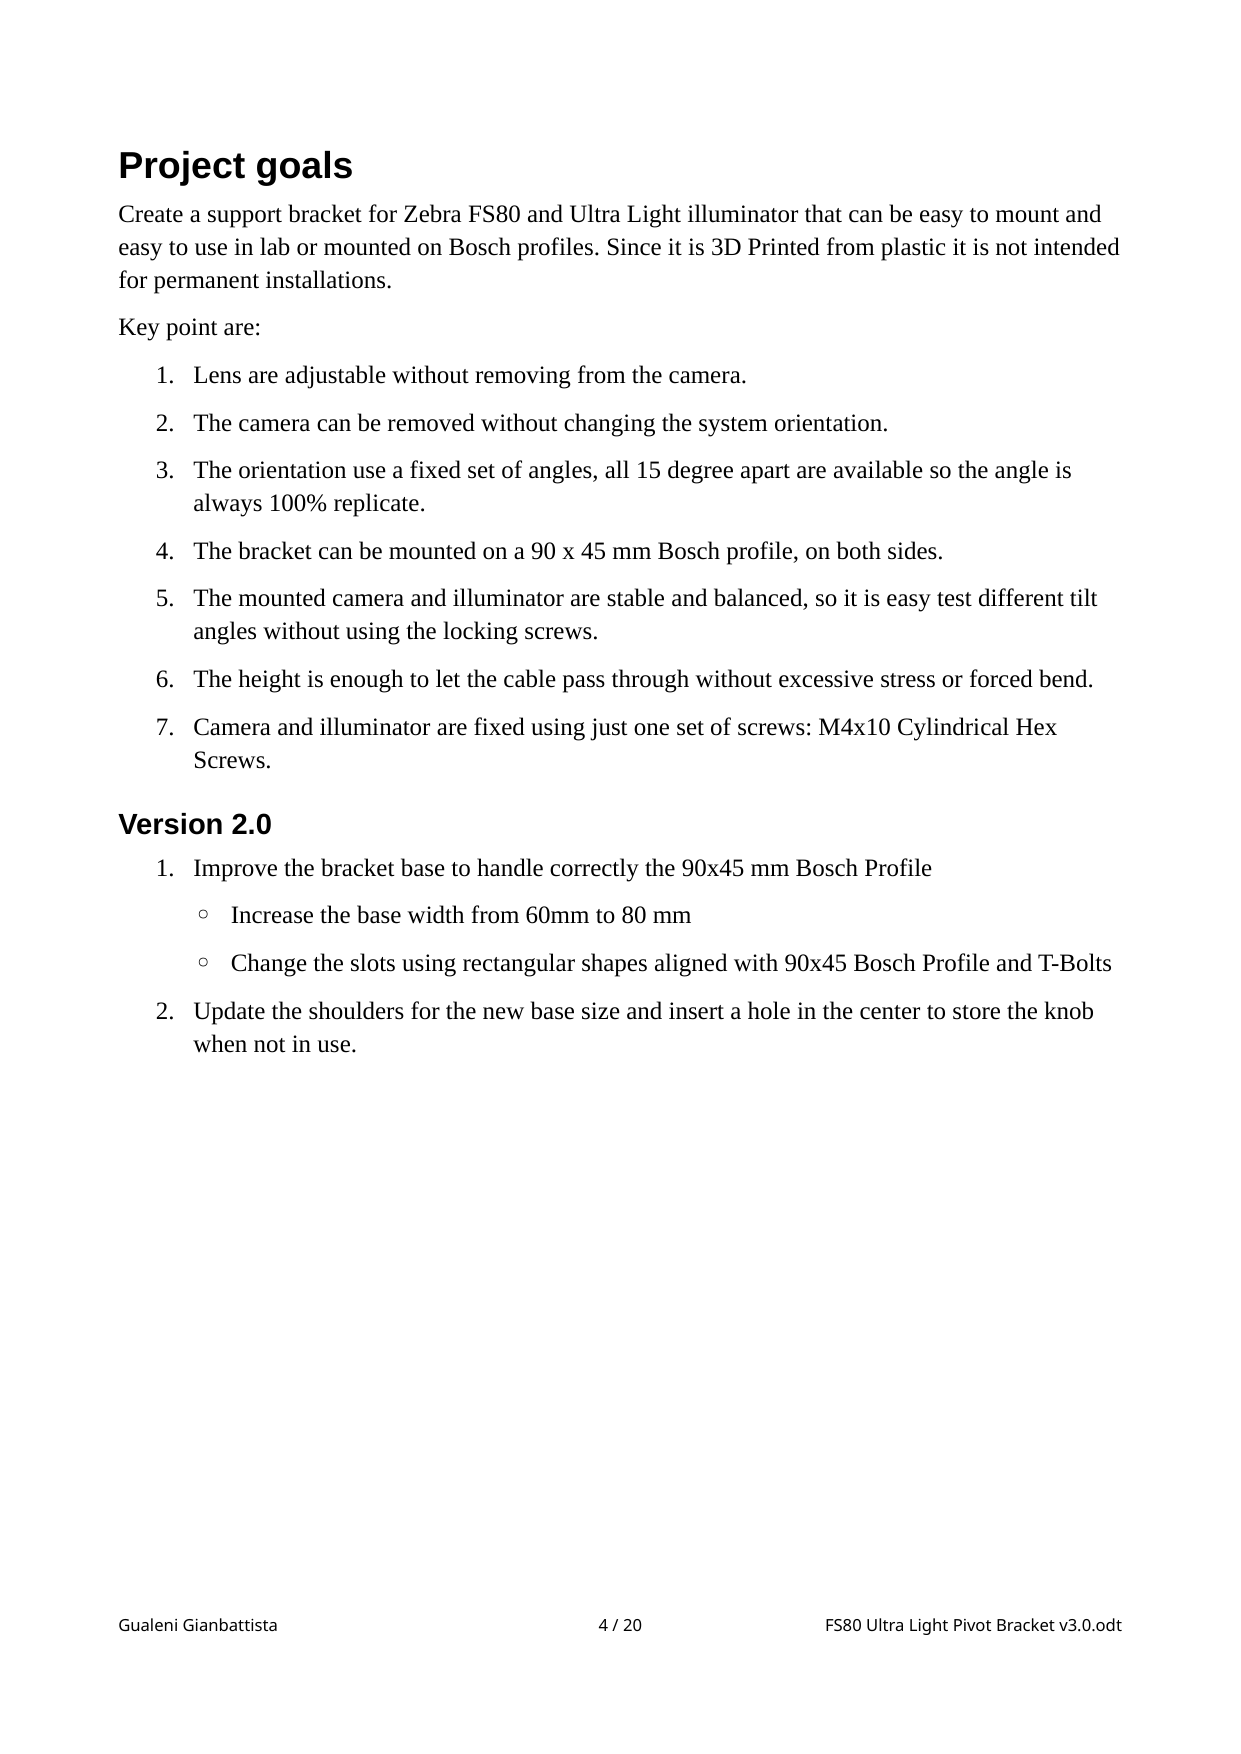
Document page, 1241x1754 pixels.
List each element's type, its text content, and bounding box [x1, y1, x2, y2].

list The orientation use a fixed set of angles, all 15 degree apart are available so the angle is always 100% replicate. [156, 455, 1122, 517]
subtitle Project goals [118, 143, 1122, 186]
subtitle Version 2.0 [118, 807, 1122, 840]
list The height is enough to let the cable pass through without excessive stress or forced bend. [156, 664, 1122, 693]
list The mounted camera and illuminator are stable and balanced, so it is easy test different tilt angles without using the locking screws. [156, 583, 1122, 645]
list Increase the base width from 60mm to 80 mm [193, 901, 1122, 929]
list The camera can be removed without changing the system orientation. [156, 408, 1122, 436]
list Camera and illuminator are fixed using just one set of screws: M4x10 Cylindrical Hex Screws. [156, 712, 1122, 773]
list Improve the bracket base to handle correctly the 90x45 mm Bosch Profile [156, 853, 1122, 882]
list The bracket can be mounted on a 90 x 45 mm Bosch profile, on both sides. [156, 536, 1122, 564]
list Change the slots using rectangular shapes aligned with 90x45 Bosch Profile and T-Bolts [193, 948, 1122, 977]
list Update the shoulders for the new base size and insert a hole in the center to store the knob when not in use. [156, 996, 1122, 1057]
text Create a support bracket for Zebra FS80 and Ultra Light illuminator that can be easy to mount and easy to use in lab or mounted on Bosch profiles. Since it is 3D Printed from plastic it is not intended for permanent installations. [118, 199, 1122, 293]
text Key point are: [118, 312, 1122, 341]
list Lens are adjustable without removing from the camera. [156, 360, 1122, 389]
